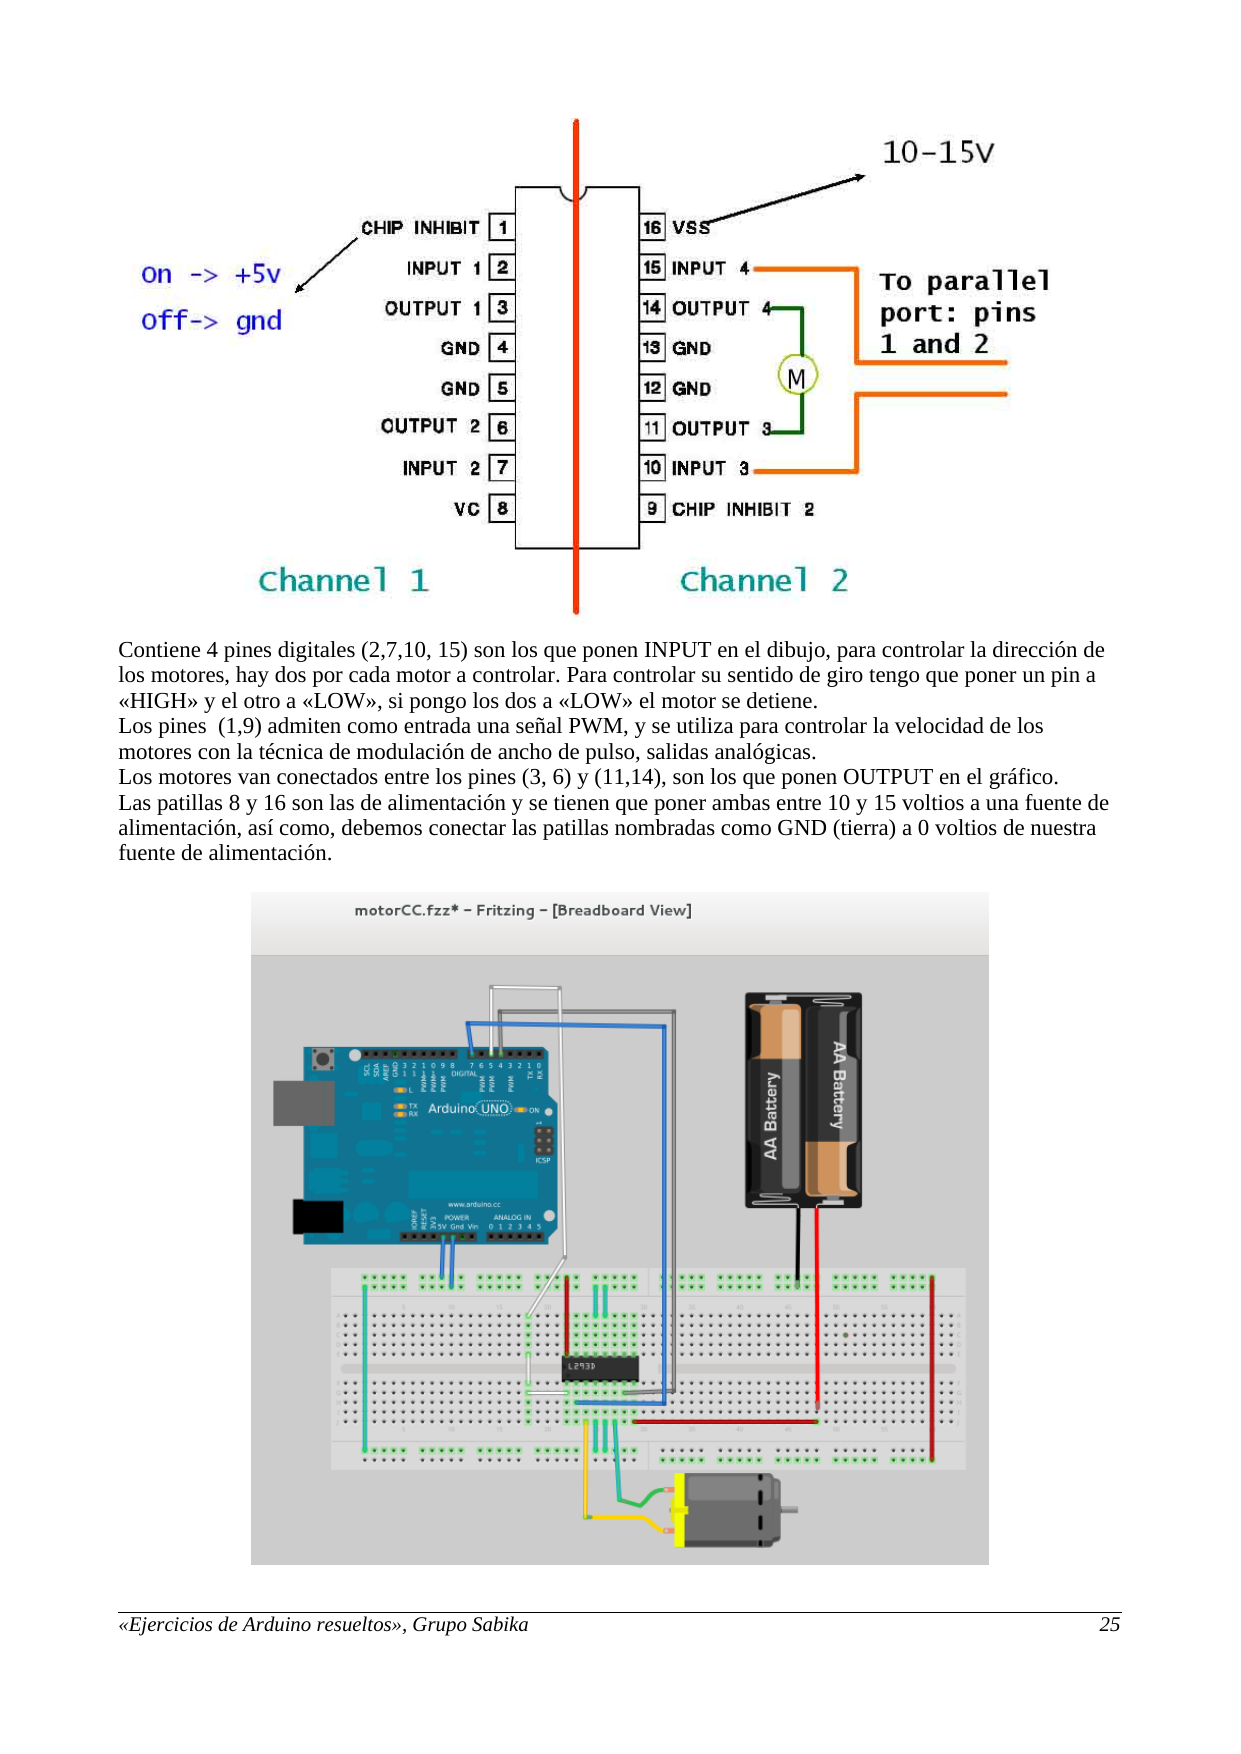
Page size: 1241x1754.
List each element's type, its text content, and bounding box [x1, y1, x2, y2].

picture [131, 118, 1069, 637]
text Contiene 4 pines digitales (2,7,10, 15) son los que ponen INPUT en el dibujo, para controlar la dirección de los motores, hay dos por cada motor a controlar. Para controlar su sentido de giro tengo que poner un pin a «HIGH» y el otro a «LOW», si pongo los dos a «LOW» el motor se detiene. [118, 118, 1122, 713]
text Las patillas 8 y 16 son las de alimentación y se tienen que poner ambas entre 10 y 15 voltios a una fuente de alimentación, así como, debemos conectar las patillas nombradas como GND (tierra) a 0 voltios de nuestra fuente de alimentación. [118, 789, 1122, 866]
text Los pines (1,9) admiten como entrada una señal PWM, y se utiliza para controlar la velocidad de los motores con la técnica de modulación de ancho de pulso, salidas analógicas. [818, 713, 1122, 764]
picture [251, 892, 989, 1565]
